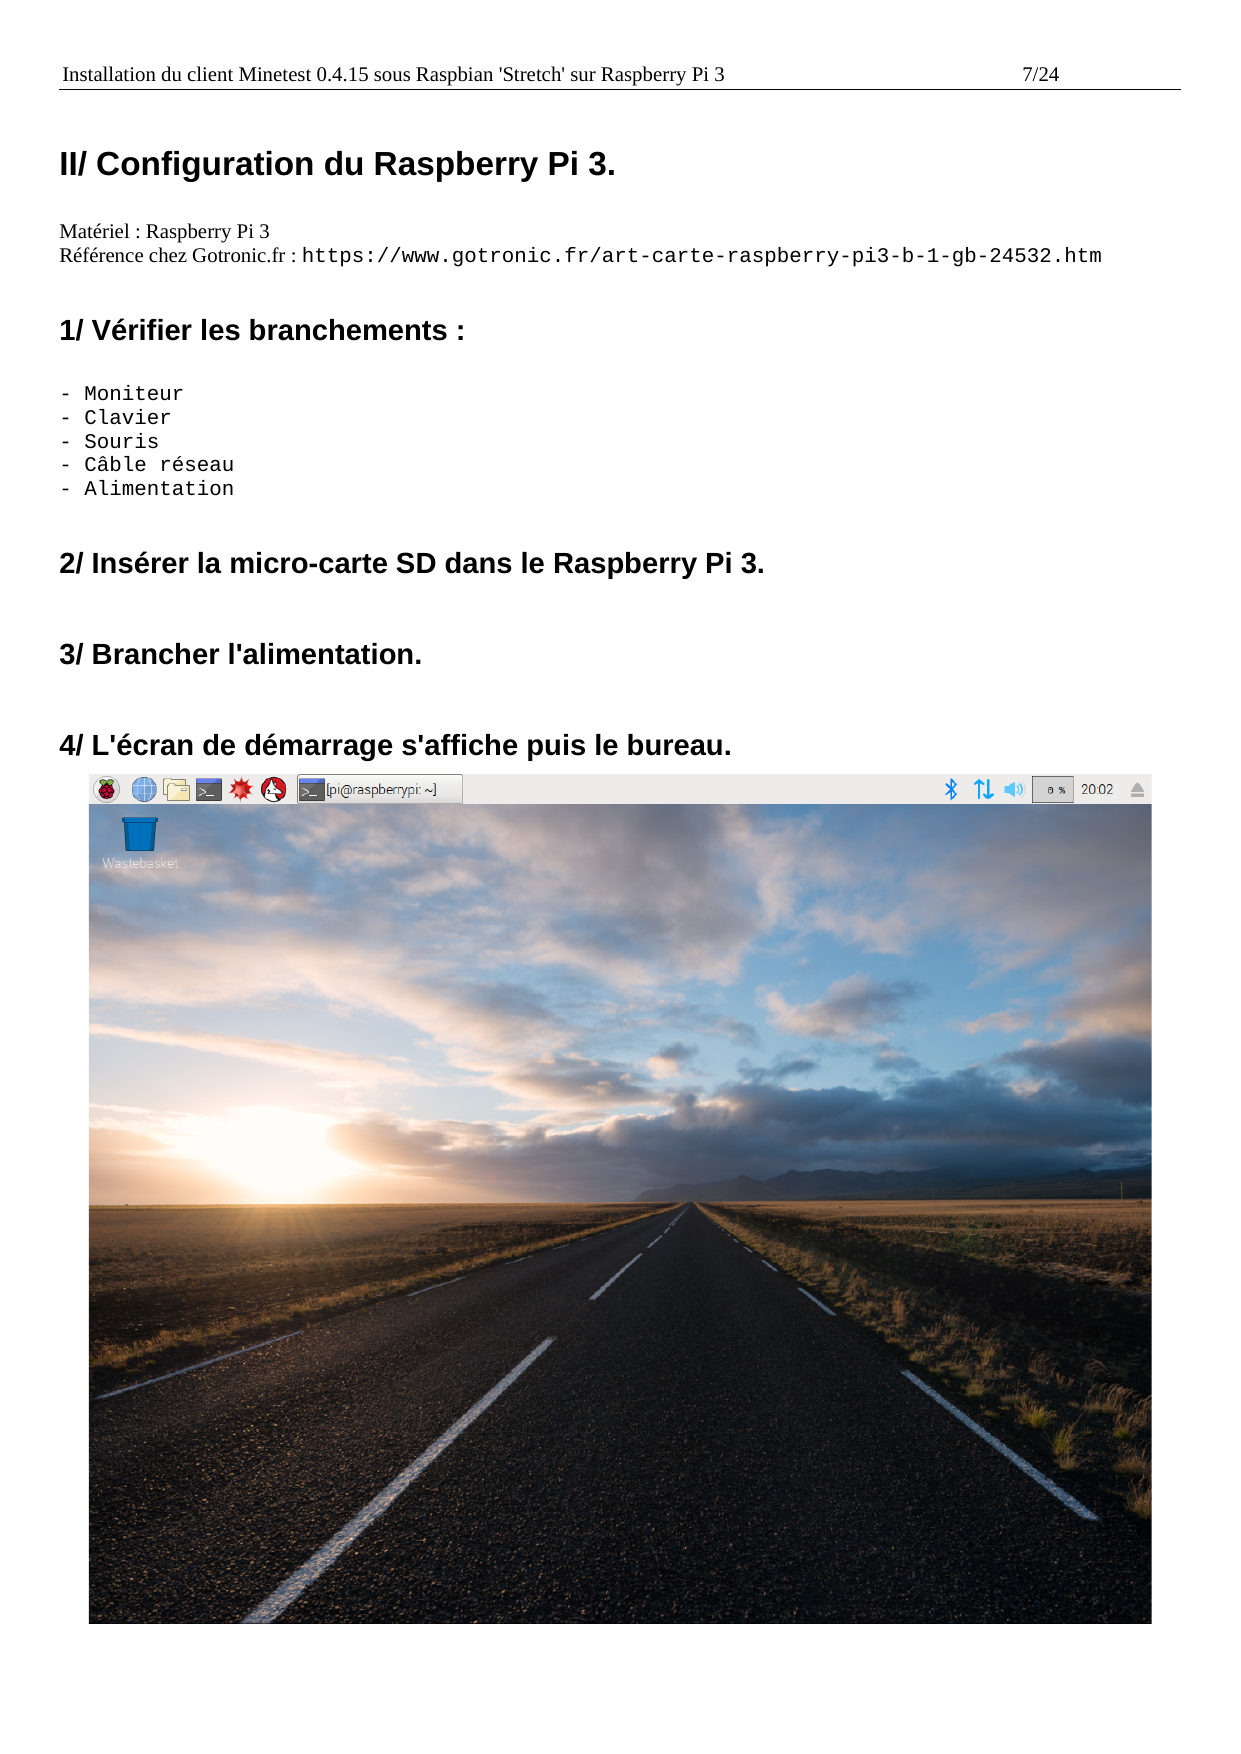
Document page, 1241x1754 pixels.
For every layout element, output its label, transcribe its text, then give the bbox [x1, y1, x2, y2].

subtitle 4/ L'écran de démarrage s'affiche puis le bureau. [59, 728, 1181, 762]
subtitle II/ Configuration du Raspberry Pi 3. [59, 143, 1181, 182]
subtitle 3/ Brancher l'alimentation. [59, 637, 1181, 671]
picture [88, 774, 1152, 1624]
subtitle 2/ Insérer la micro-carte SD dans le Raspberry Pi 3. [59, 546, 1181, 580]
text - Clavier [59, 407, 1181, 431]
text - Moniteur [59, 383, 1181, 407]
text - Alimentation [59, 478, 1181, 502]
text - Câble réseau [59, 454, 1181, 478]
text - Souris [59, 431, 1181, 454]
text Matériel : Raspberry Pi 3 [59, 218, 1181, 243]
text Référence chez Gotronic.fr : https://www.gotronic.fr/art-carte-raspberry-pi3-b-1-gb-24532.htm [59, 243, 1181, 268]
subtitle 1/ Vérifier les branchements : [59, 313, 1181, 347]
